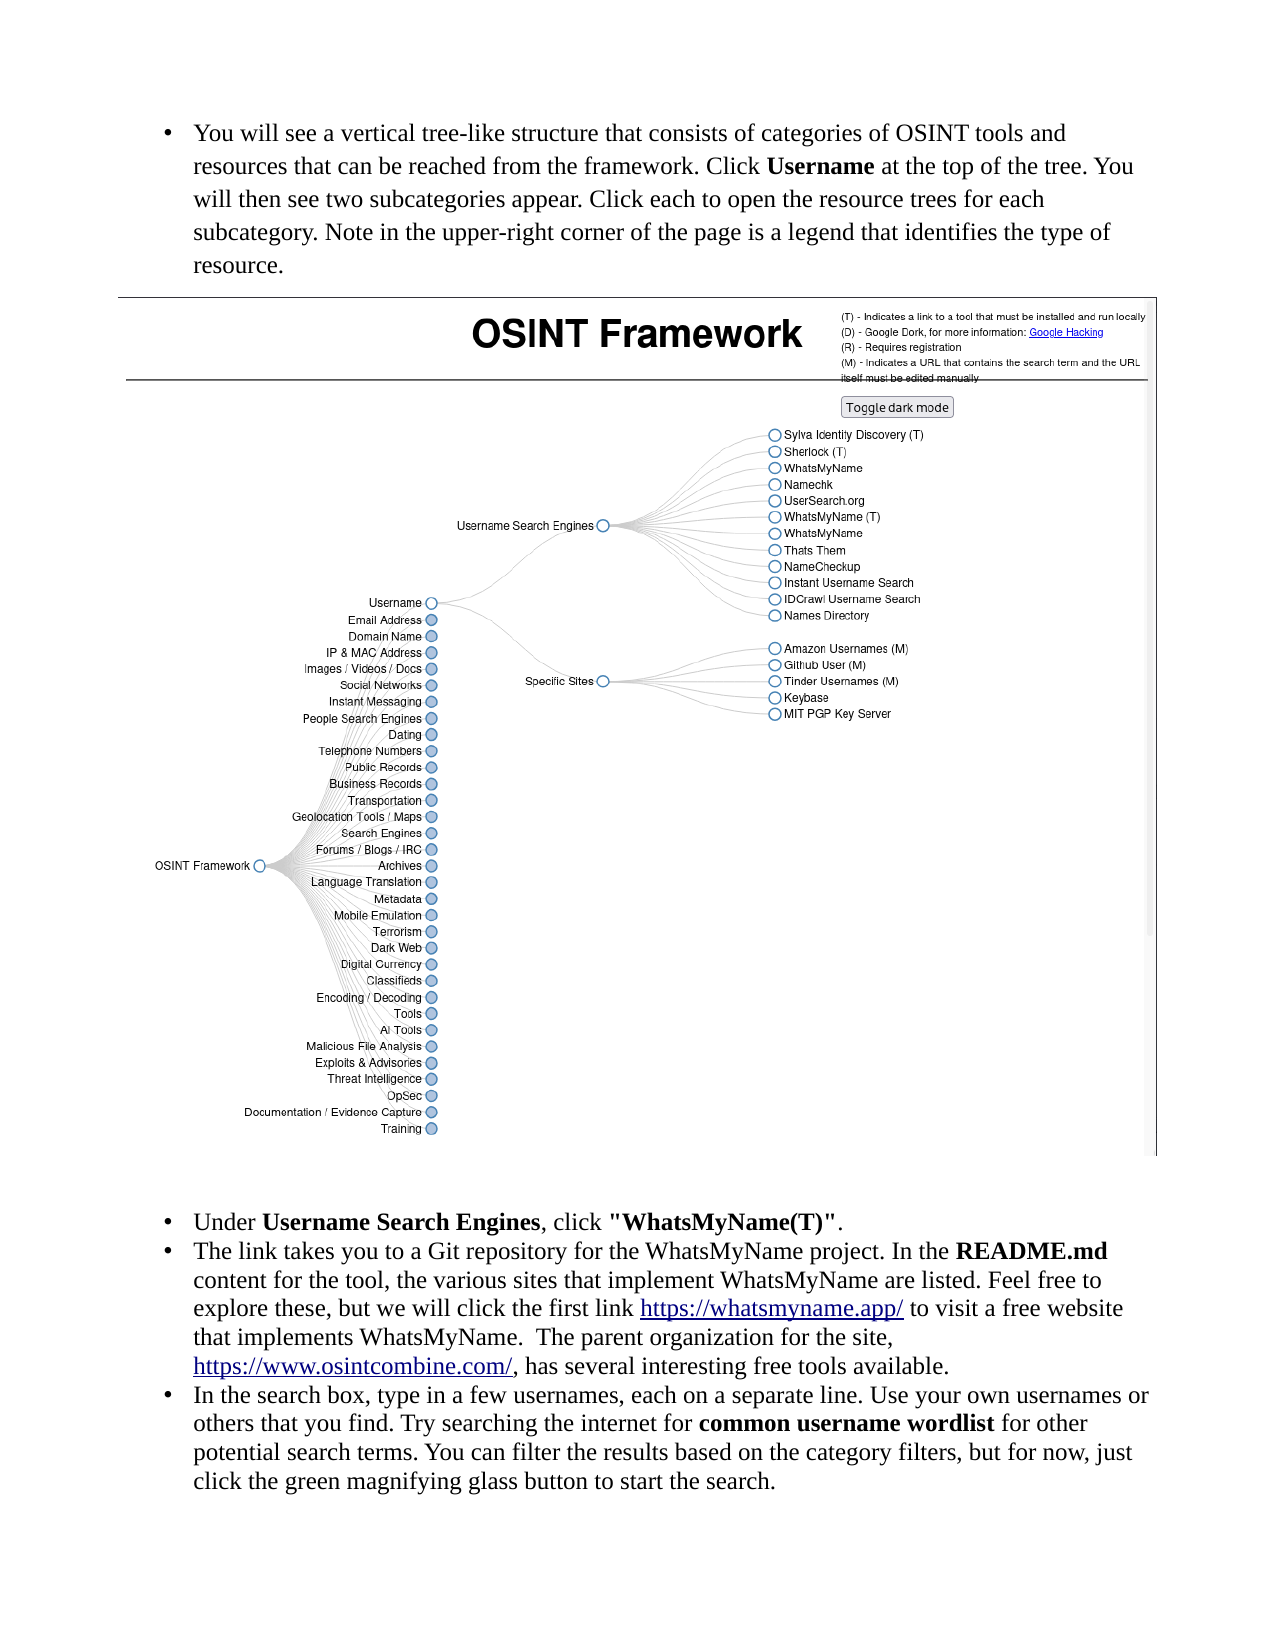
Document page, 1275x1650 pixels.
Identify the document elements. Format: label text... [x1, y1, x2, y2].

list Under Username Search Engines, click "WhatsMyName(T)". [164, 1207, 1157, 1236]
list In the search box, type in a few usernames, each on a separate line. Use your own usernames or others that you find. Try searching the internet for common username wordlist for other potential search terms. You can filter the results based on the category filters, but for now, just click the green magnifying glass button to start the search. [164, 1380, 1157, 1495]
list The link takes you to a Git repository for the WhatsMyName project. In the README.md content for the tool, the various sites that implement WhatsMyName are listed. Feel free to explore these, but we will click the first link https://whatsmyname.app/ to visit a free website that implements WhatsMyName. The parent organization for the site, https://www.osintcombine.com/, has several interesting free tools available. [164, 1236, 1157, 1380]
picture [118, 297, 1157, 1156]
list You will see a vertical tree-like structure that consists of categories of OSINT tools and resources that can be reached from the framework. Click Username at the top of the tree. You will then see two subcategories appear. Click each to open the resource trees for each subcategory. Note in the upper-right corner of the page is a legend that identifies the type of resource. [164, 118, 1157, 279]
